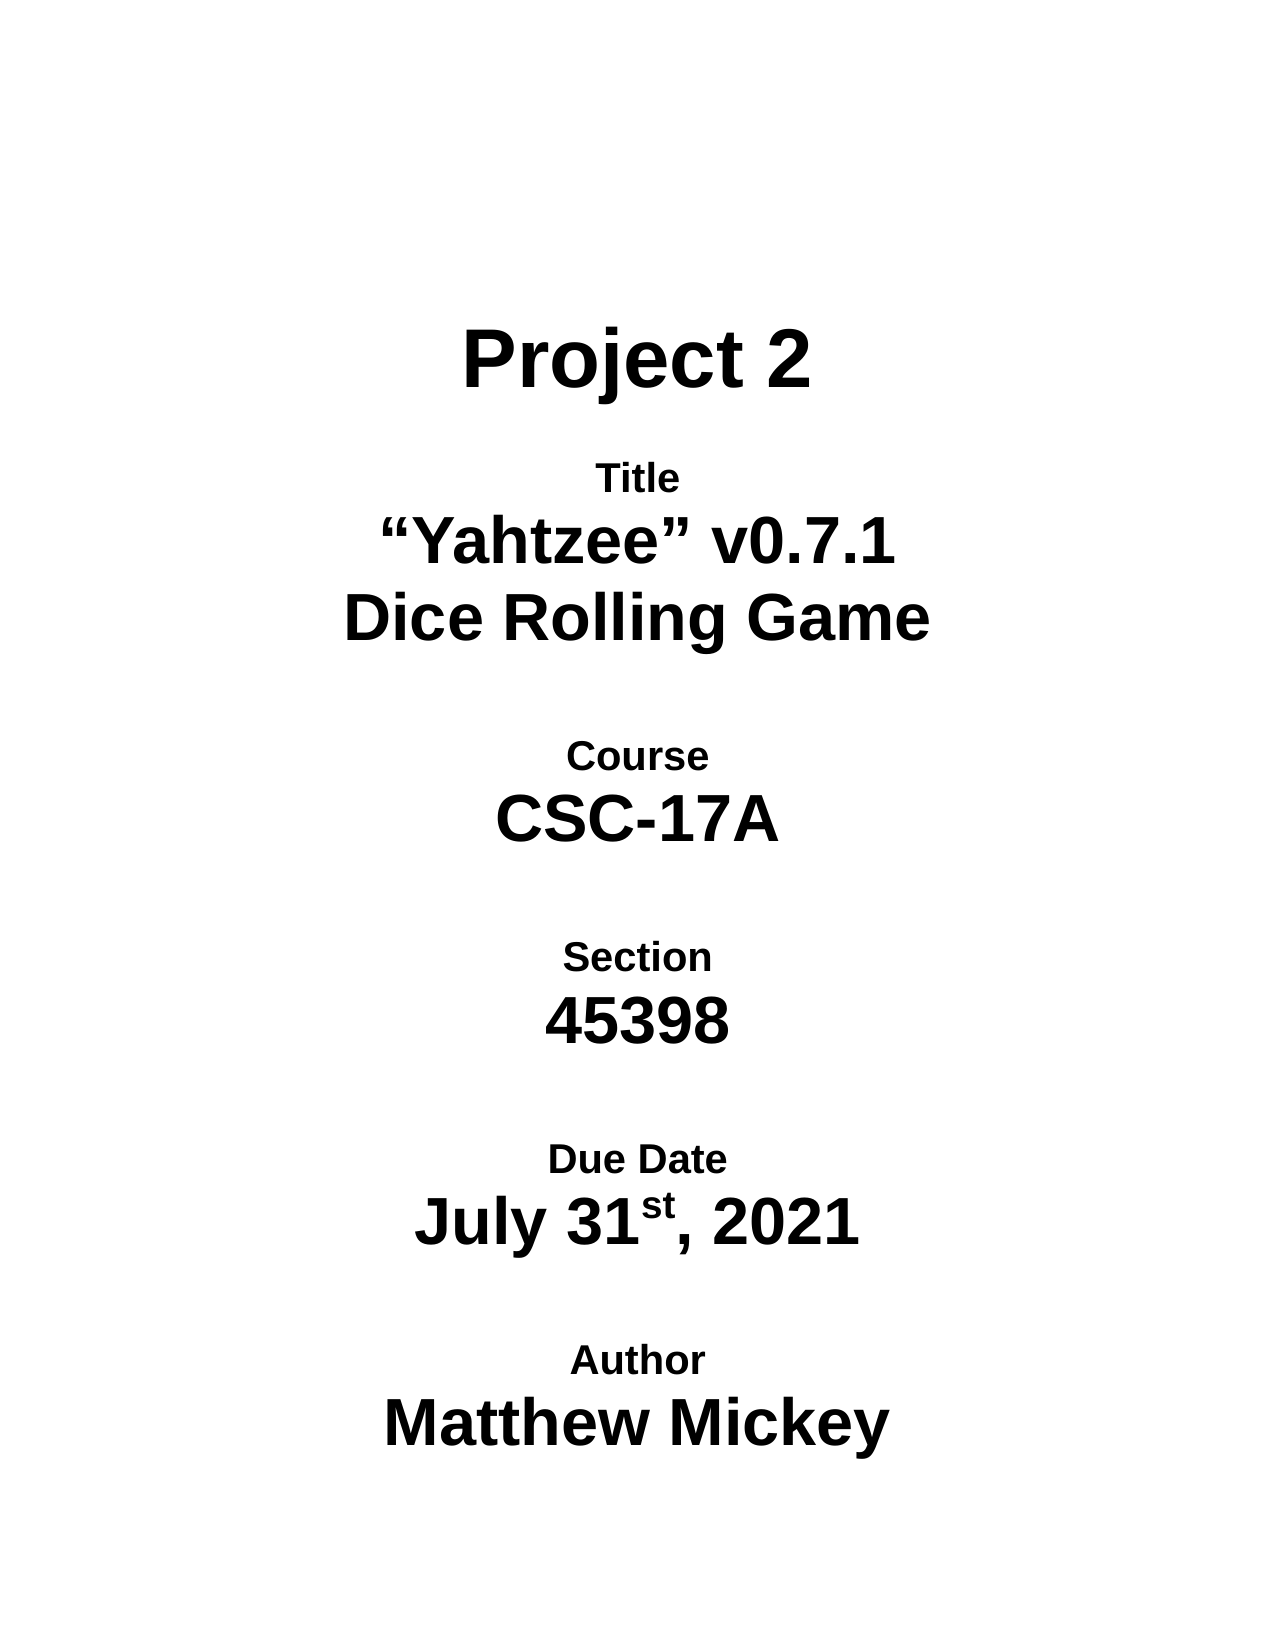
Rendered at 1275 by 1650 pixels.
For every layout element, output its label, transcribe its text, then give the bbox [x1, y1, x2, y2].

text Course [118, 731, 1157, 779]
text Matthew Mickey [118, 1383, 1157, 1460]
text Due Date [118, 1134, 1157, 1182]
text Author [118, 1335, 1157, 1383]
text Project 2 [118, 310, 1157, 406]
text July 31st, 2021 [118, 1182, 1157, 1258]
text Dice Rolling Game [118, 578, 1157, 655]
text CSC-17A [118, 779, 1157, 856]
text “Yahtzee” v0.7.1 [118, 501, 1157, 578]
text 45398 [118, 981, 1157, 1057]
text Section [118, 933, 1157, 981]
text Title [118, 453, 1157, 501]
